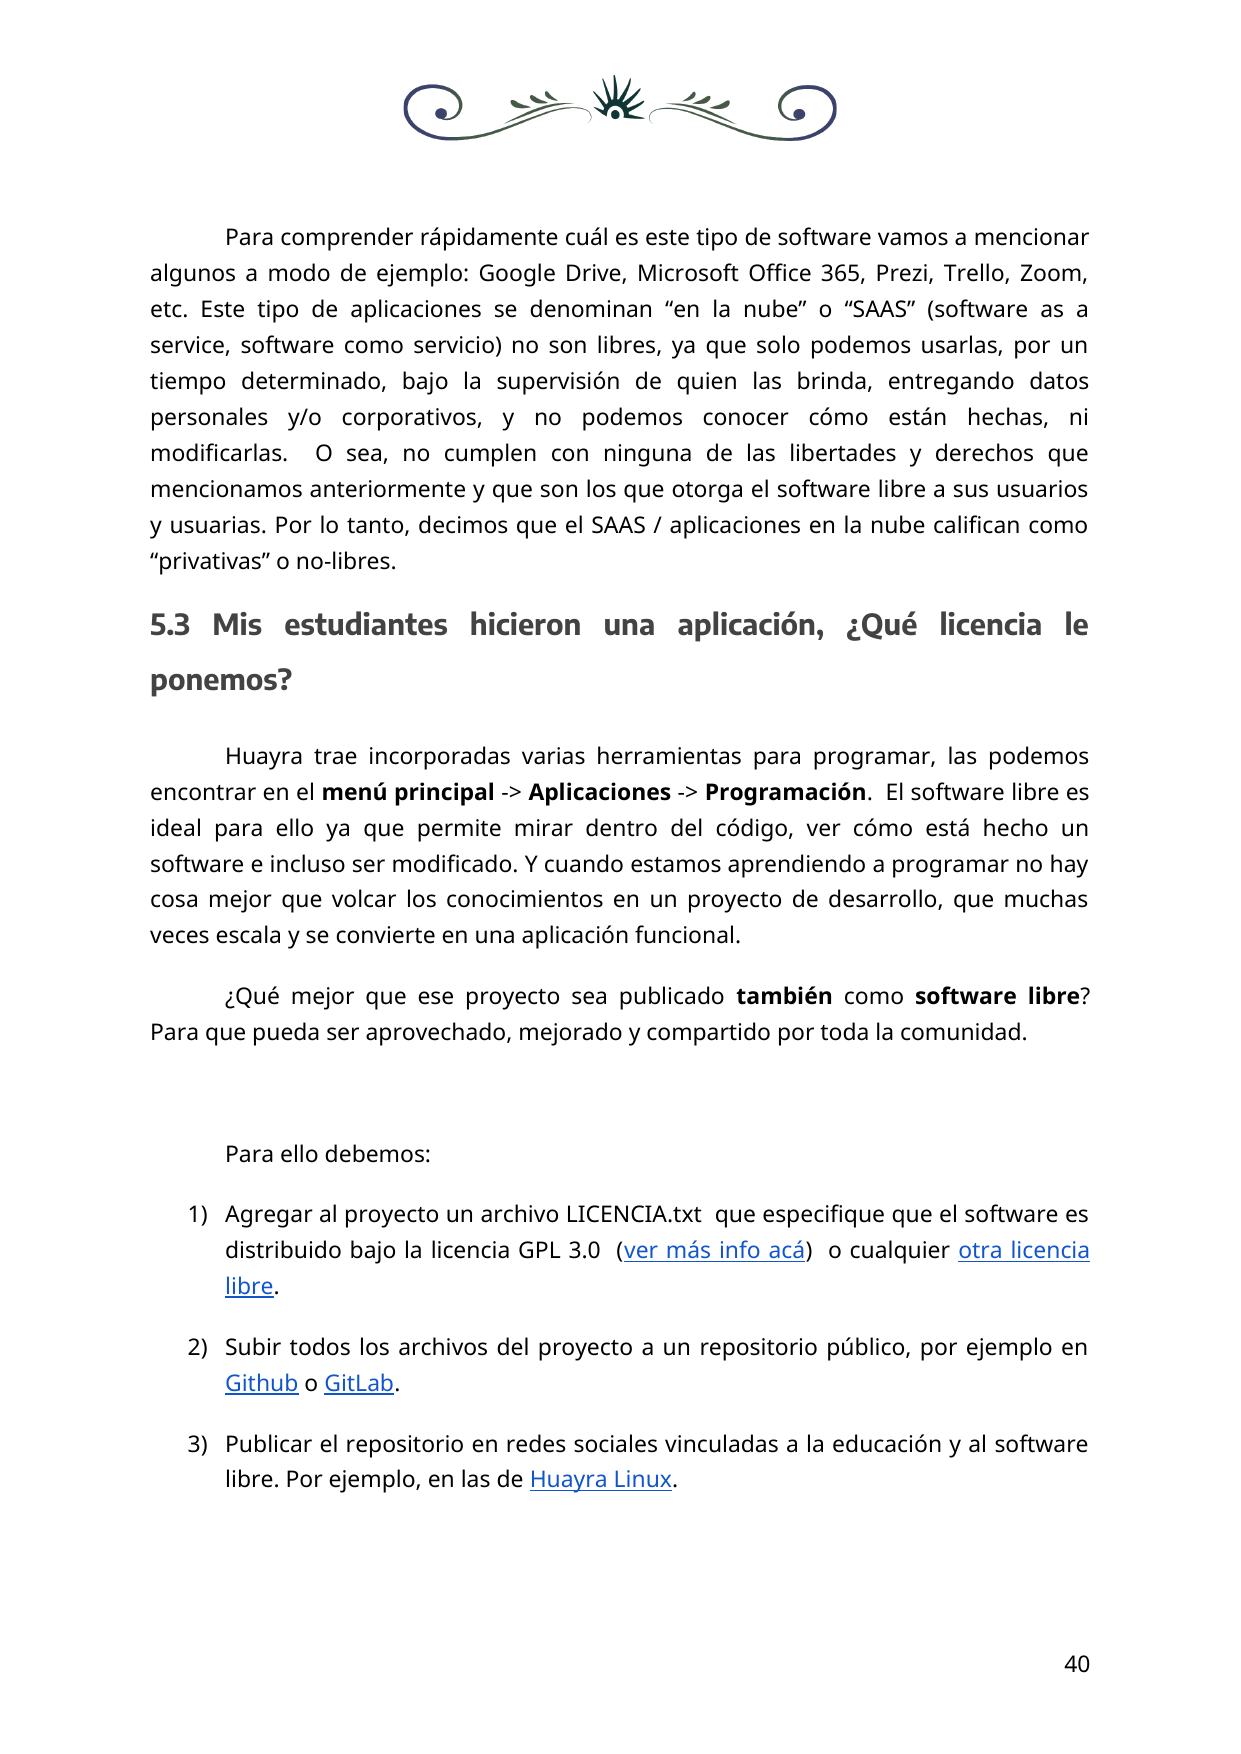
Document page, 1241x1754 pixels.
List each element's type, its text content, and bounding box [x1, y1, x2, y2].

text ¿Qué mejor que ese proyecto sea publicado también como software libre? Para que pueda ser aprovechado, mejorado y compartido por toda la comunidad. [150, 980, 1090, 1047]
list Publicar el repositorio en redes sociales vinculadas a la educación y al software libre. Por ejemplo, en las de Huayra Linux. [187, 1427, 1090, 1495]
subtitle 5.3 Mis estudiantes hicieron una aplicación, ¿Qué licencia le ponemos? [150, 606, 1090, 697]
text Para ello debemos: [150, 1137, 1090, 1169]
picture [403, 75, 837, 141]
text Huayra trae incorporadas varias herramientas para programar, las podemos encontrar en el menú principal -> Aplicaciones -> Programación. El software libre es ideal para ello ya que permite mirar dentro del código, ver cómo está hecho un software e incluso ser modificado. Y cuando estamos aprendiendo a programar no hay cosa mejor que volcar los conocimientos en un proyecto de desarrollo, que muchas veces escala y se convierte en una aplicación funcional. [150, 740, 1090, 951]
text Para comprender rápidamente cuál es este tipo de software vamos a mencionar algunos a modo de ejemplo: Google Drive, Microsoft Office 365, Prezi, Trello, Zoom, etc. Este tipo de aplicaciones se denominan “en la nube” o “SAAS” (software as a service, software como servicio) no son libres, ya que solo podemos usarlas, por un tiempo determinado, bajo la supervisión de quien las brinda, entregando datos personales y/o corporativos, y no podemos conocer cómo están hechas, ni modificarlas. O sea, no cumplen con ninguna de las libertades y derechos que mencionamos anteriormente y que son los que otorga el software libre a sus usuarios y usuarias. Por lo tanto, decimos que el SAAS / aplicaciones en la nube califican como “privativas” o no-libres. [150, 221, 1090, 576]
list Subir todos los archivos del proyecto a un repositorio público, por ejemplo en Github o GitLab. [187, 1331, 1090, 1398]
list Agregar al proyecto un archivo LICENCIA.txt que especifique que el software es distribuido bajo la licencia GPL 3.0 (ver más info acá) o cualquier otra licencia libre. [187, 1198, 1090, 1301]
